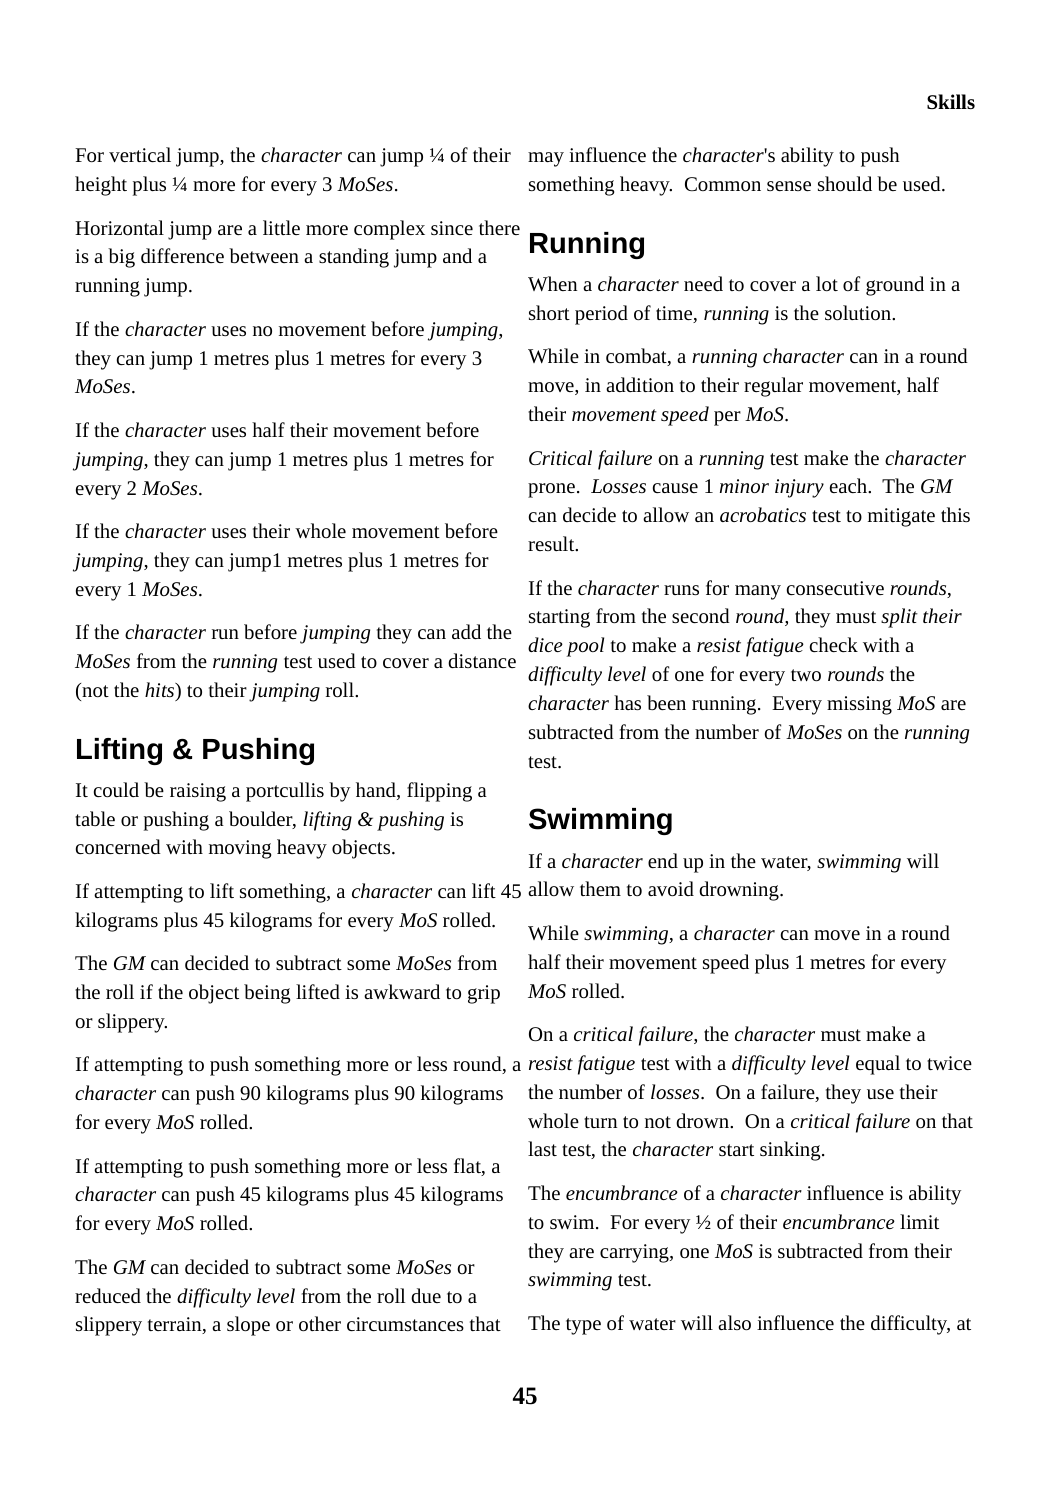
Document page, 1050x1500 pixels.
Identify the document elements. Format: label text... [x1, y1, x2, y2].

text When a character need to cover a lot of ground in a short period of time, running is the solution. [528, 272, 975, 325]
text If the character run before jumping they can add the MoSes from the running test used to cover a distance (not the hits) to their jumping roll. [75, 620, 522, 702]
text Critical failure on a running test make the character prone. Losses cause 1 minor injury each. The GM can decide to allow an acrobatics test to mitigate this result. [528, 446, 975, 556]
text Horizontal jump are a little more complex since there is a big difference between a standing jump and a running jump. [75, 216, 522, 297]
subtitle Lifting & Pushing [75, 732, 522, 765]
text If the character uses half their movement before jumping, they can jump 1 metres plus 1 metres for every 2 MoSes. [75, 418, 522, 500]
text While swimming, a character can move in a round half their movement speed plus 1 metres for every MoS rolled. [528, 921, 975, 1003]
text The GM can decided to subtract some MoSes from the roll if the object being lifted is awkward to grip or slippery. [75, 951, 522, 1033]
text If the character uses their whole movement before jumping, they can jump1 metres plus 1 metres for every 1 MoSes. [75, 519, 522, 601]
text If the character uses no movement before jumping, they can jump 1 metres plus 1 metres for every 3 MoSes. [75, 317, 522, 398]
text If the character runs for many consecutive rounds, starting from the second round, they must split their dice pool to make a resist fatigue check with a difficulty level of one for every two rounds the character has been running. Every missing MoS are subtracted from the number of MoSes on the running test. [528, 576, 975, 773]
text may influence the character's ability to push something heavy. Common sense should be used. [528, 143, 975, 196]
subtitle Running [528, 226, 975, 259]
text The encumbrance of a character influence is ability to swim. For every ½ of their encumbrance limit they are carrying, one MoS is subtracted from their swimming test. [528, 1181, 975, 1291]
text For vertical jump, the character can jump ¼ of their height plus ¼ more for every 3 MoSes. [75, 143, 522, 196]
text On a critical failure, the character must make a resist fatigue test with a difficulty level equal to twice the number of losses. On a failure, they use their whole turn to not drown. On a critical failure on that last test, the character start sinking. [528, 1022, 975, 1161]
text If attempting to push something more or less flat, a character can push 45 kilograms plus 45 kilograms for every MoS rolled. [75, 1153, 522, 1235]
text While in combat, a running character can in a round move, in addition to their regular movement, half their movement speed per MoS. [528, 344, 975, 426]
subtitle Swimming [528, 802, 975, 836]
text If a character end up in the water, swimming will allow them to avoid drowning. [528, 848, 975, 901]
text The GM can decided to subtract some MoSes or reduced the difficulty level from the roll due to a slippery terrain, a slope or other circumstances that [75, 1255, 522, 1336]
text It could be raising a portcullis by hand, flipping a table or pushing a boulder, lifting & pushing is concerned with moving heavy objects. [75, 778, 522, 859]
text If attempting to push something more or less round, a character can push 90 kilograms plus 90 kilograms for every MoS rolled. [75, 1052, 522, 1134]
text The type of water will also influence the difficulty, at [528, 1311, 975, 1335]
text If attempting to lift something, a character can lift 45 kilograms plus 45 kilograms for every MoS rolled. [75, 879, 522, 932]
